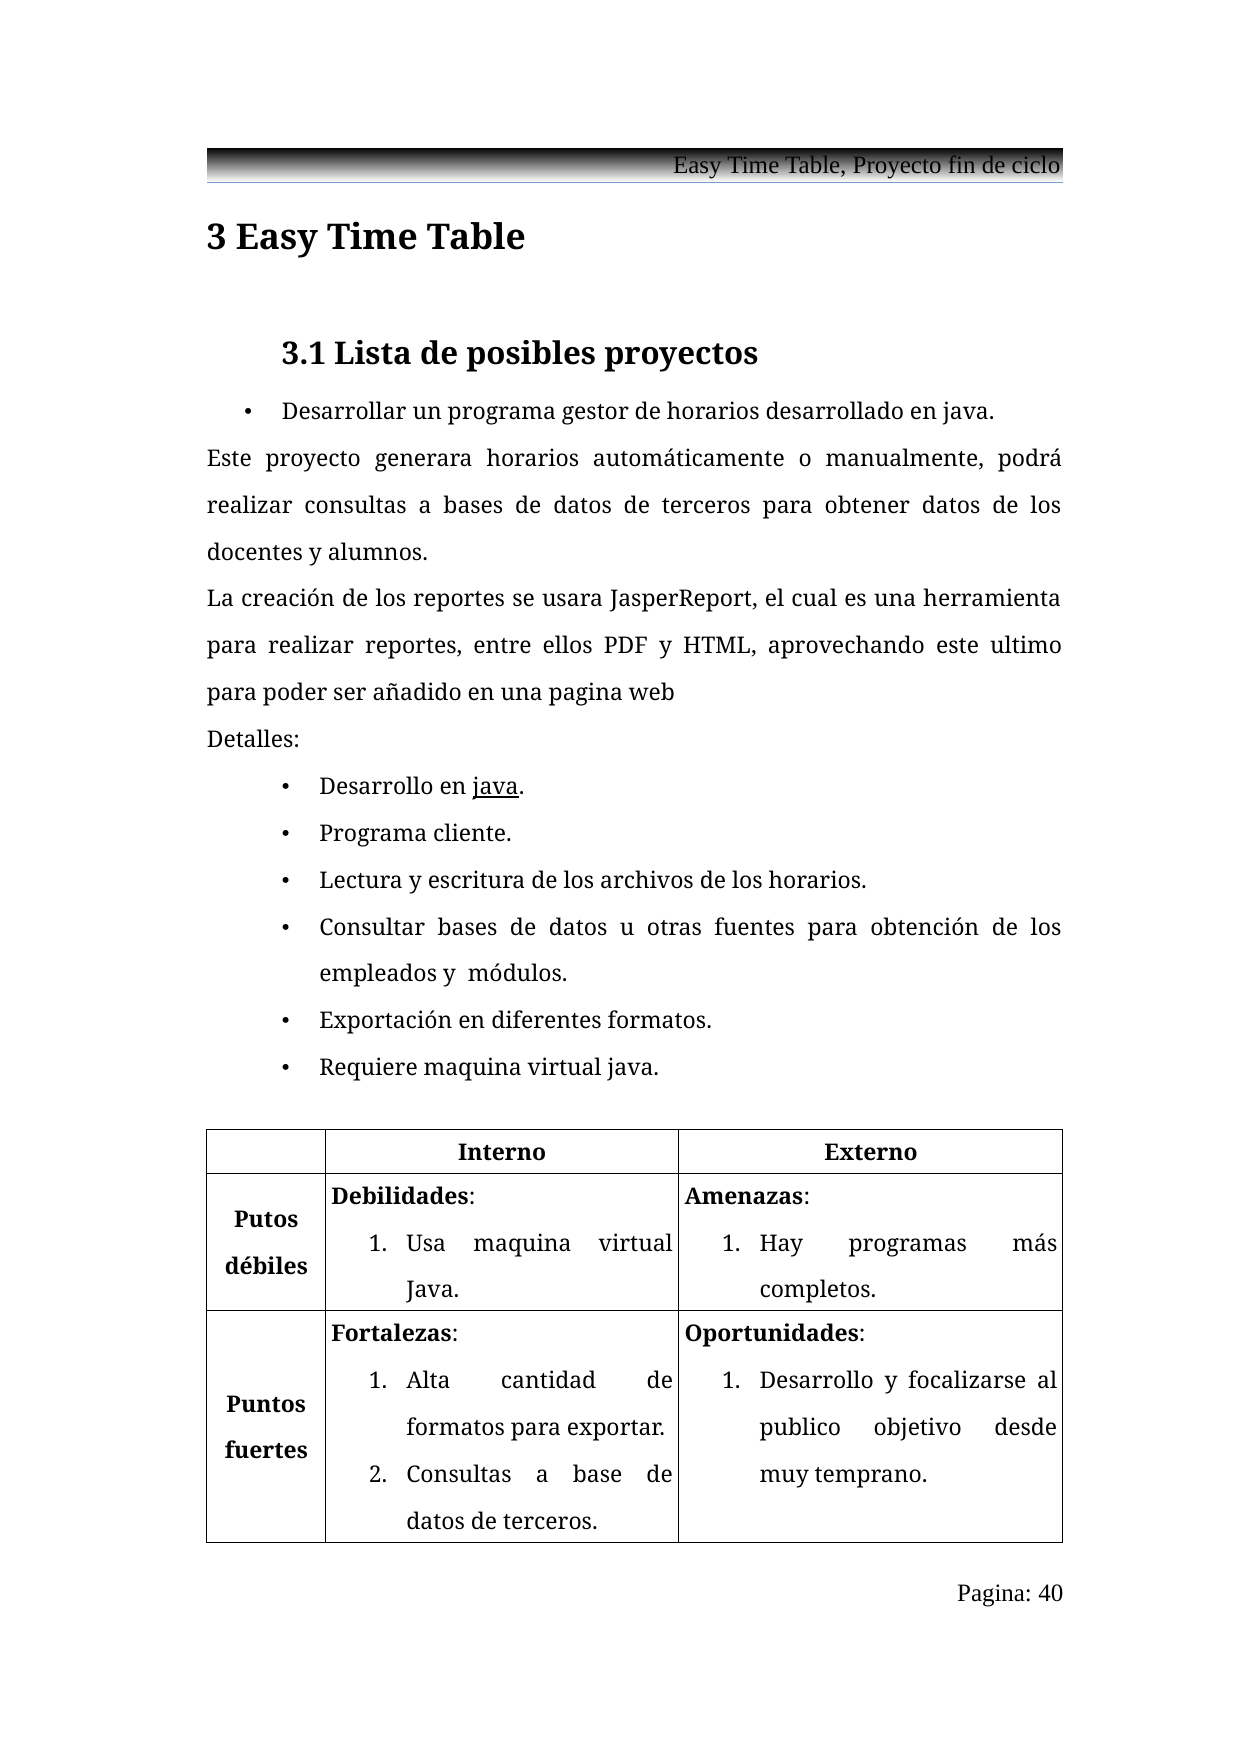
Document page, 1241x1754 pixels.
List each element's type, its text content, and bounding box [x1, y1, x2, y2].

text 3 Easy Time Table [207, 212, 1063, 260]
list Desarrollo en java. [282, 770, 1063, 801]
table_header [207, 1130, 325, 1173]
table_cell Debilidades: Usa maquina virtual Java. [326, 1174, 678, 1310]
table_cell Fortalezas: Alta cantidad de formatos para exportar. Consultas a base de datos de terceros. [326, 1311, 678, 1542]
table_cell Amenazas: Hay programas más completos. [679, 1174, 1062, 1310]
table_cell Putos débiles [207, 1174, 325, 1310]
list Lectura y escritura de los archivos de los horarios. [282, 863, 1063, 895]
text La creación de los reportes se usara JasperReport, el cual es una herramienta para realizar reportes, entre ellos PDF y HTML, aprovechando este ultimo para poder ser añadido en una pagina web [207, 582, 1063, 707]
list Requiere maquina virtual java. [282, 1051, 1063, 1082]
text Este proyecto generara horarios automáticamente o manualmente, podrá realizar consultas a bases de datos de terceros para obtener datos de los docentes y alumnos. [207, 442, 1063, 567]
text 3.1 Lista de posibles proyectos [207, 331, 1063, 373]
table_cell Oportunidades: Desarrollo y focalizarse al publico objetivo desde muy temprano. [679, 1311, 1062, 1542]
list Programa cliente. [282, 817, 1063, 848]
list Consultar bases de datos u otras fuentes para obtención de los empleados y módulos. [282, 910, 1063, 988]
table_header Interno [326, 1130, 678, 1173]
text Detalles: [207, 723, 1063, 754]
list Desarrollar un programa gestor de horarios desarrollado en java. [244, 395, 1063, 426]
list Exportación en diferentes formatos. [282, 1004, 1063, 1035]
table_cell Puntos fuertes [207, 1311, 325, 1542]
table_header Externo [679, 1130, 1062, 1173]
